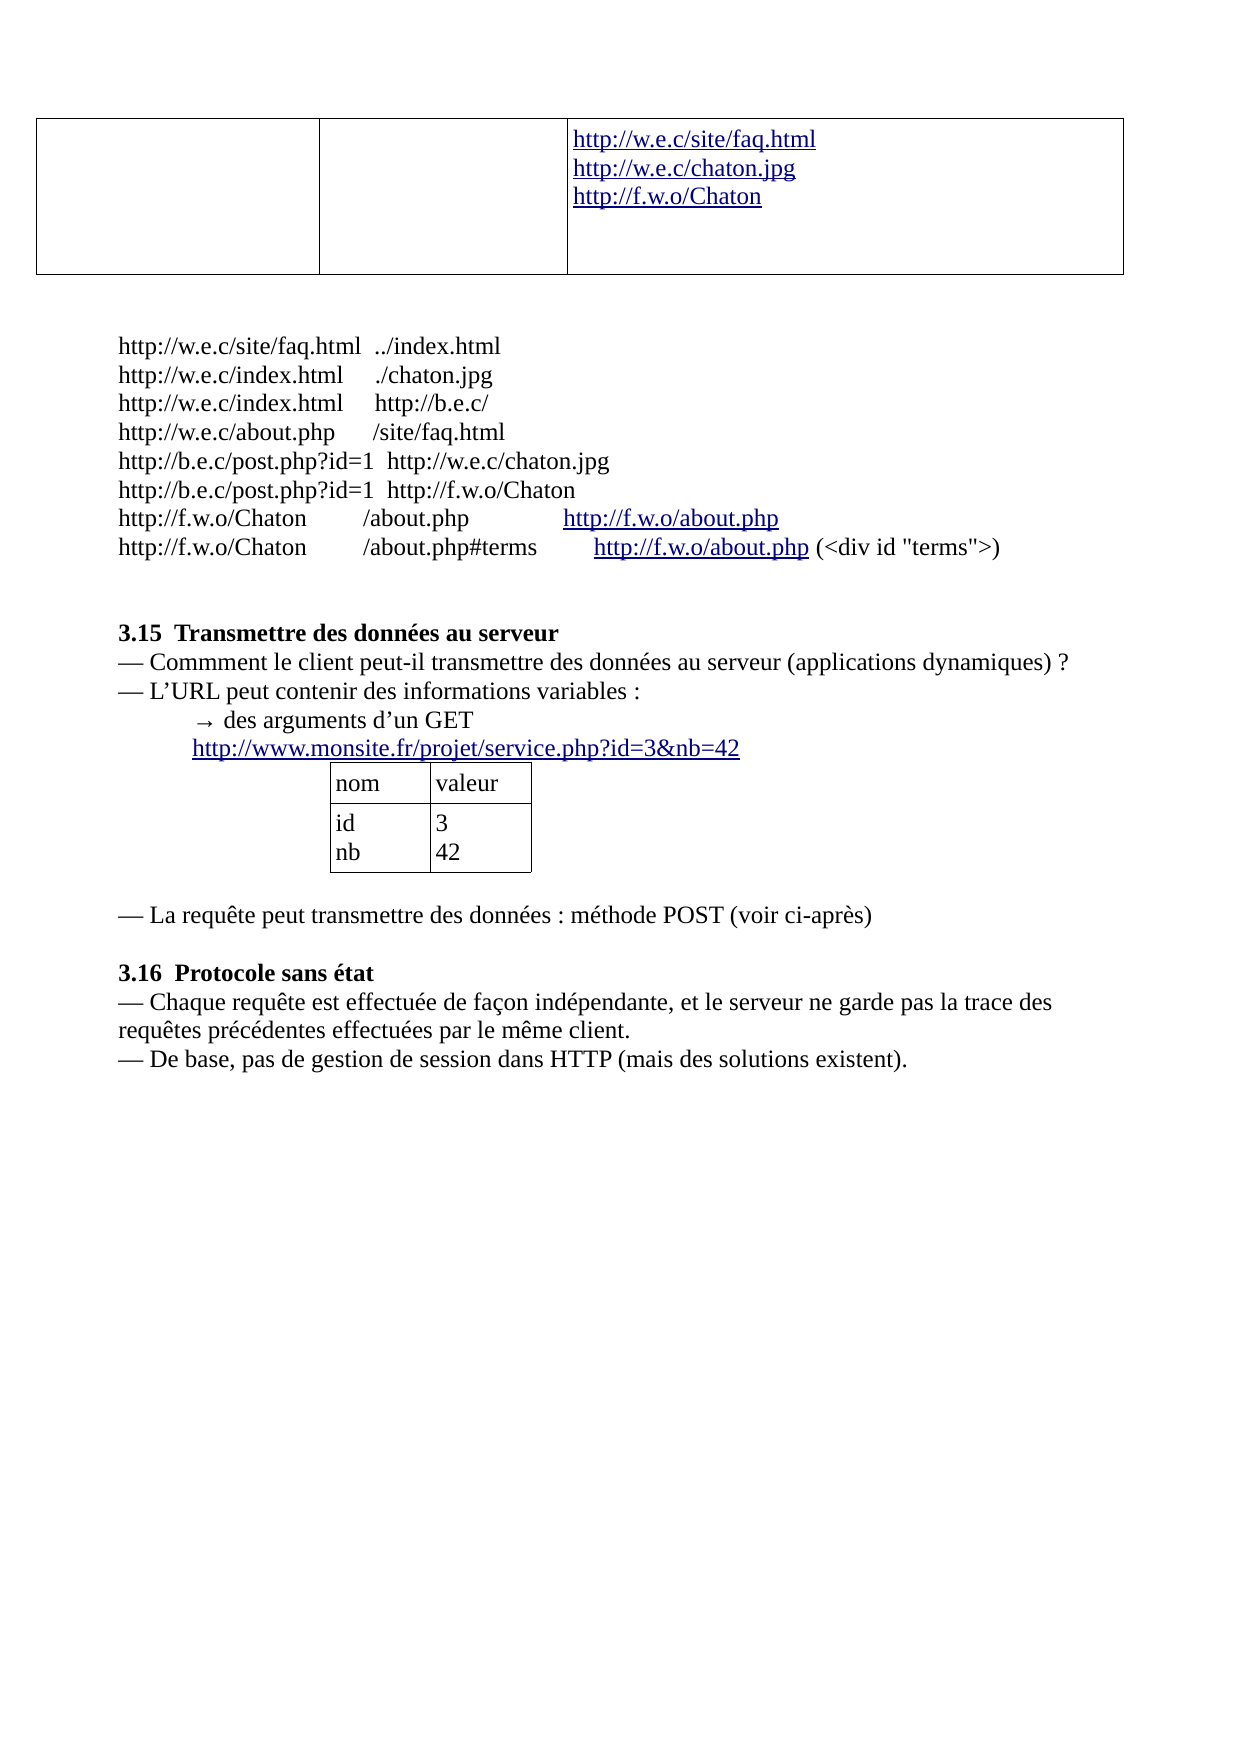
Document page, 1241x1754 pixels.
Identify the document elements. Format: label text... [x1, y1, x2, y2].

text http://w.e.c/about.php /site/faq.html [118, 417, 1122, 446]
text http://f.w.o/Chaton /about.php http://f.w.o/about.php [118, 503, 1122, 532]
text http://www.monsite.fr/projet/service.php?id=3&nb=42 [118, 733, 1122, 762]
text http://b.e.c/post.php?id=1 http://f.w.o/Chaton [118, 475, 1122, 503]
table_cell [320, 119, 567, 273]
text http://w.e.c/site/faq.html ../index.html [118, 331, 1122, 360]
text → des arguments d’un GET [118, 705, 1122, 733]
table_cell id nb [331, 804, 430, 872]
text — De base, pas de gestion de session dans HTTP (mais des solutions existent). [118, 1044, 1122, 1073]
text http://w.e.c/index.html http://b.e.c/ [118, 388, 1122, 417]
text 3.15 Transmettre des données au serveur [118, 618, 1122, 647]
text 3.16 Protocole sans état [118, 958, 1122, 987]
text — L’URL peut contenir des informations variables : [118, 676, 1122, 705]
text — Commment le client peut-il transmettre des données au serveur (applications dynamiques) ? [118, 647, 1122, 676]
table_cell 3 42 [431, 804, 531, 872]
table_header valeur [431, 763, 531, 803]
text — Chaque requête est effectuée de façon indépendante, et le serveur ne garde pas la trace des requêtes précédentes effectuées par le même client. [118, 987, 1122, 1044]
table_header nom [331, 763, 430, 803]
text — La requête peut transmettre des données : méthode POST (voir ci-après) [118, 901, 1122, 929]
text http://b.e.c/post.php?id=1 http://w.e.c/chaton.jpg [118, 446, 1122, 475]
table_cell [37, 119, 319, 273]
text http://f.w.o/Chaton /about.php#terms http://f.w.o/about.php (<div id "terms">) [118, 532, 1122, 561]
table_cell http://w.e.c/site/faq.html http://w.e.c/chaton.jpg http://f.w.o/Chaton [568, 119, 1123, 273]
text http://w.e.c/index.html ./chaton.jpg [118, 360, 1122, 388]
